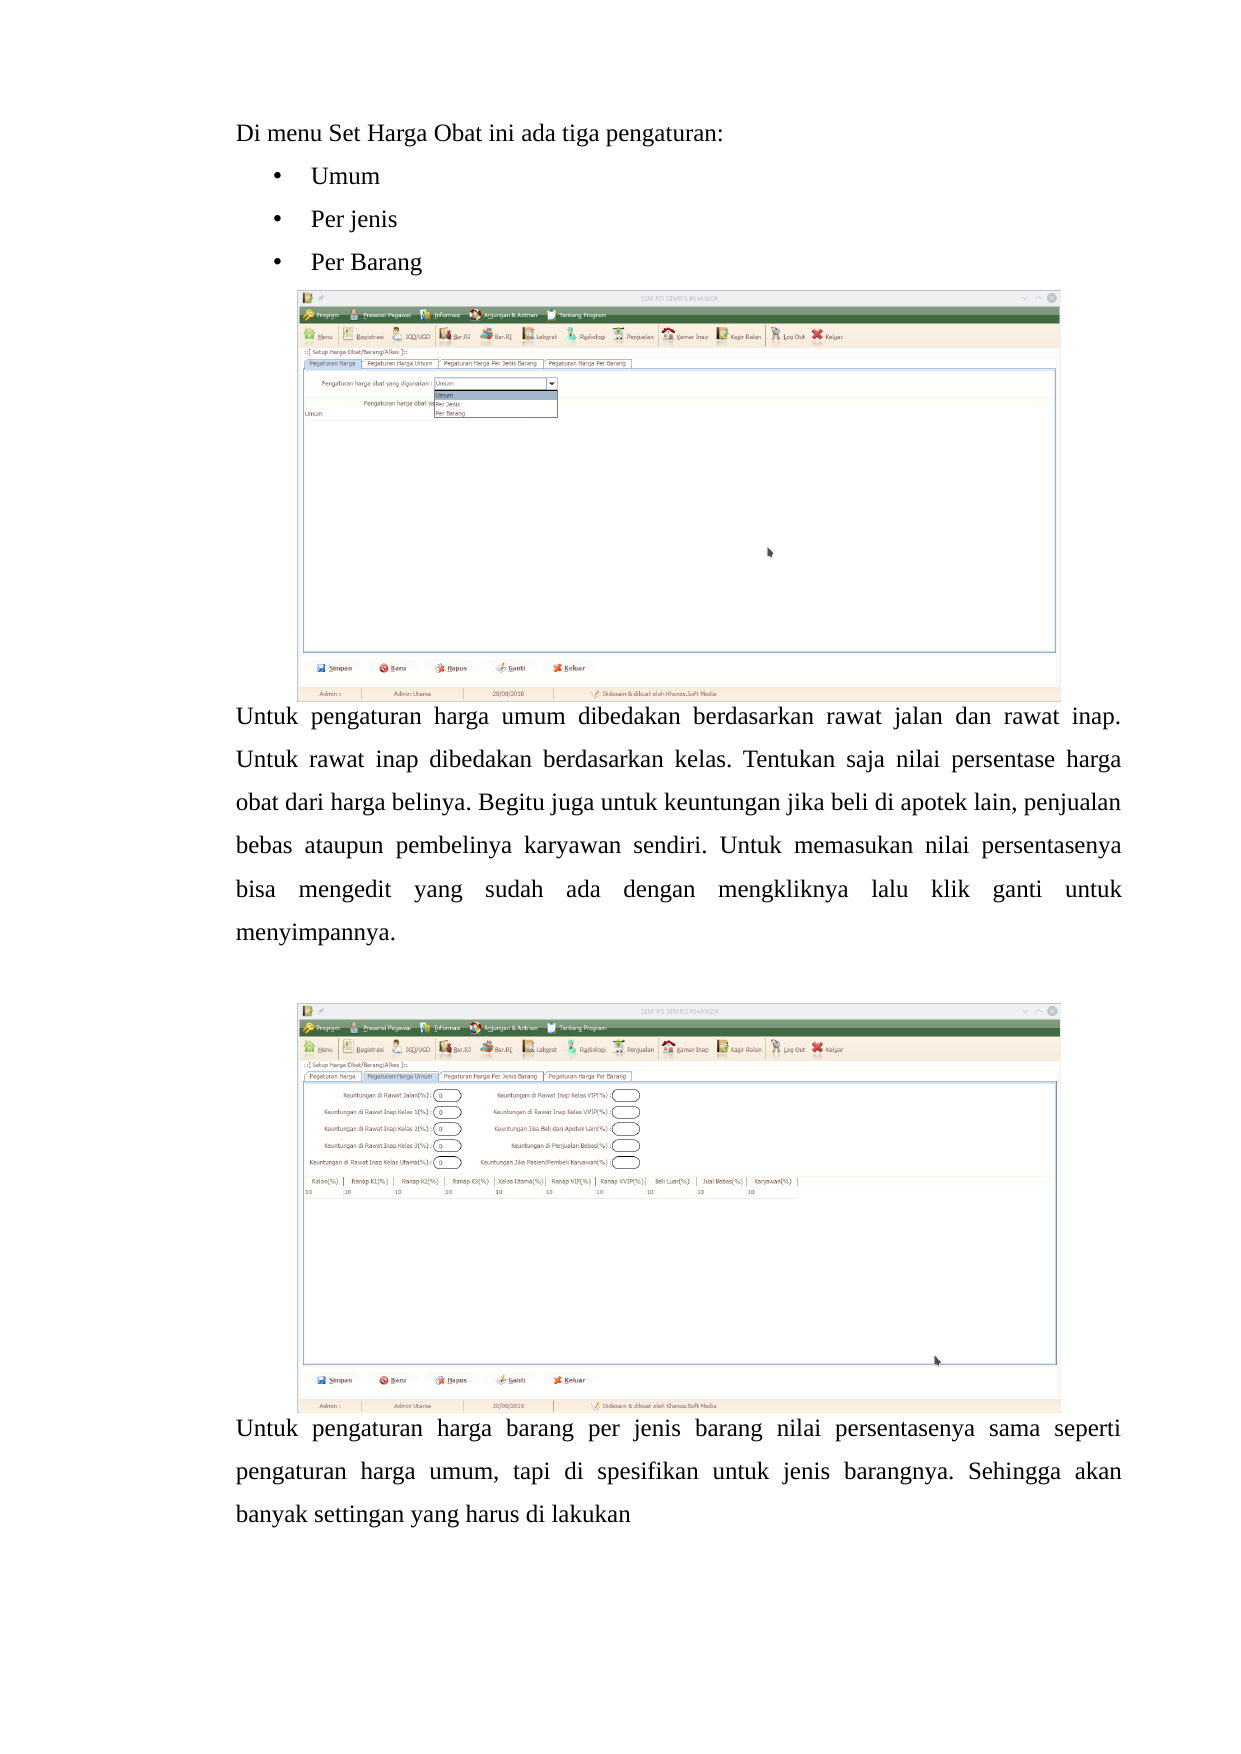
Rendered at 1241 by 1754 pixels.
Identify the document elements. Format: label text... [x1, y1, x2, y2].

picture [297, 1003, 1061, 1413]
list Umum [273, 161, 1122, 190]
text Di menu Set Harga Obat ini ada tiga pengaturan: [236, 118, 1122, 147]
picture [297, 290, 1061, 702]
list Per jenis [273, 204, 1122, 233]
list Per Barang [273, 247, 1122, 276]
text Untuk pengaturan harga umum dibedakan berdasarkan rawat jalan dan rawat inap. Untuk rawat inap dibedakan berdasarkan kelas. Tentukan saja nilai persentase harga obat dari harga belinya. Begitu juga untuk keuntungan jika beli di apotek lain, penjualan bebas ataupun pembelinya karyawan sendiri. Untuk memasukan nilai persentasenya bisa mengedit yang sudah ada dengan mengkliknya lalu klik ganti untuk menyimpannya. [236, 334, 1122, 946]
text Untuk pengaturan harga barang per jenis barang nilai persentasenya sama seperti pengaturan harga umum, tapi di spesifikan untuk jenis barangnya. Sehingga akan banyak settingan yang harus di lakukan [236, 1046, 1122, 1528]
